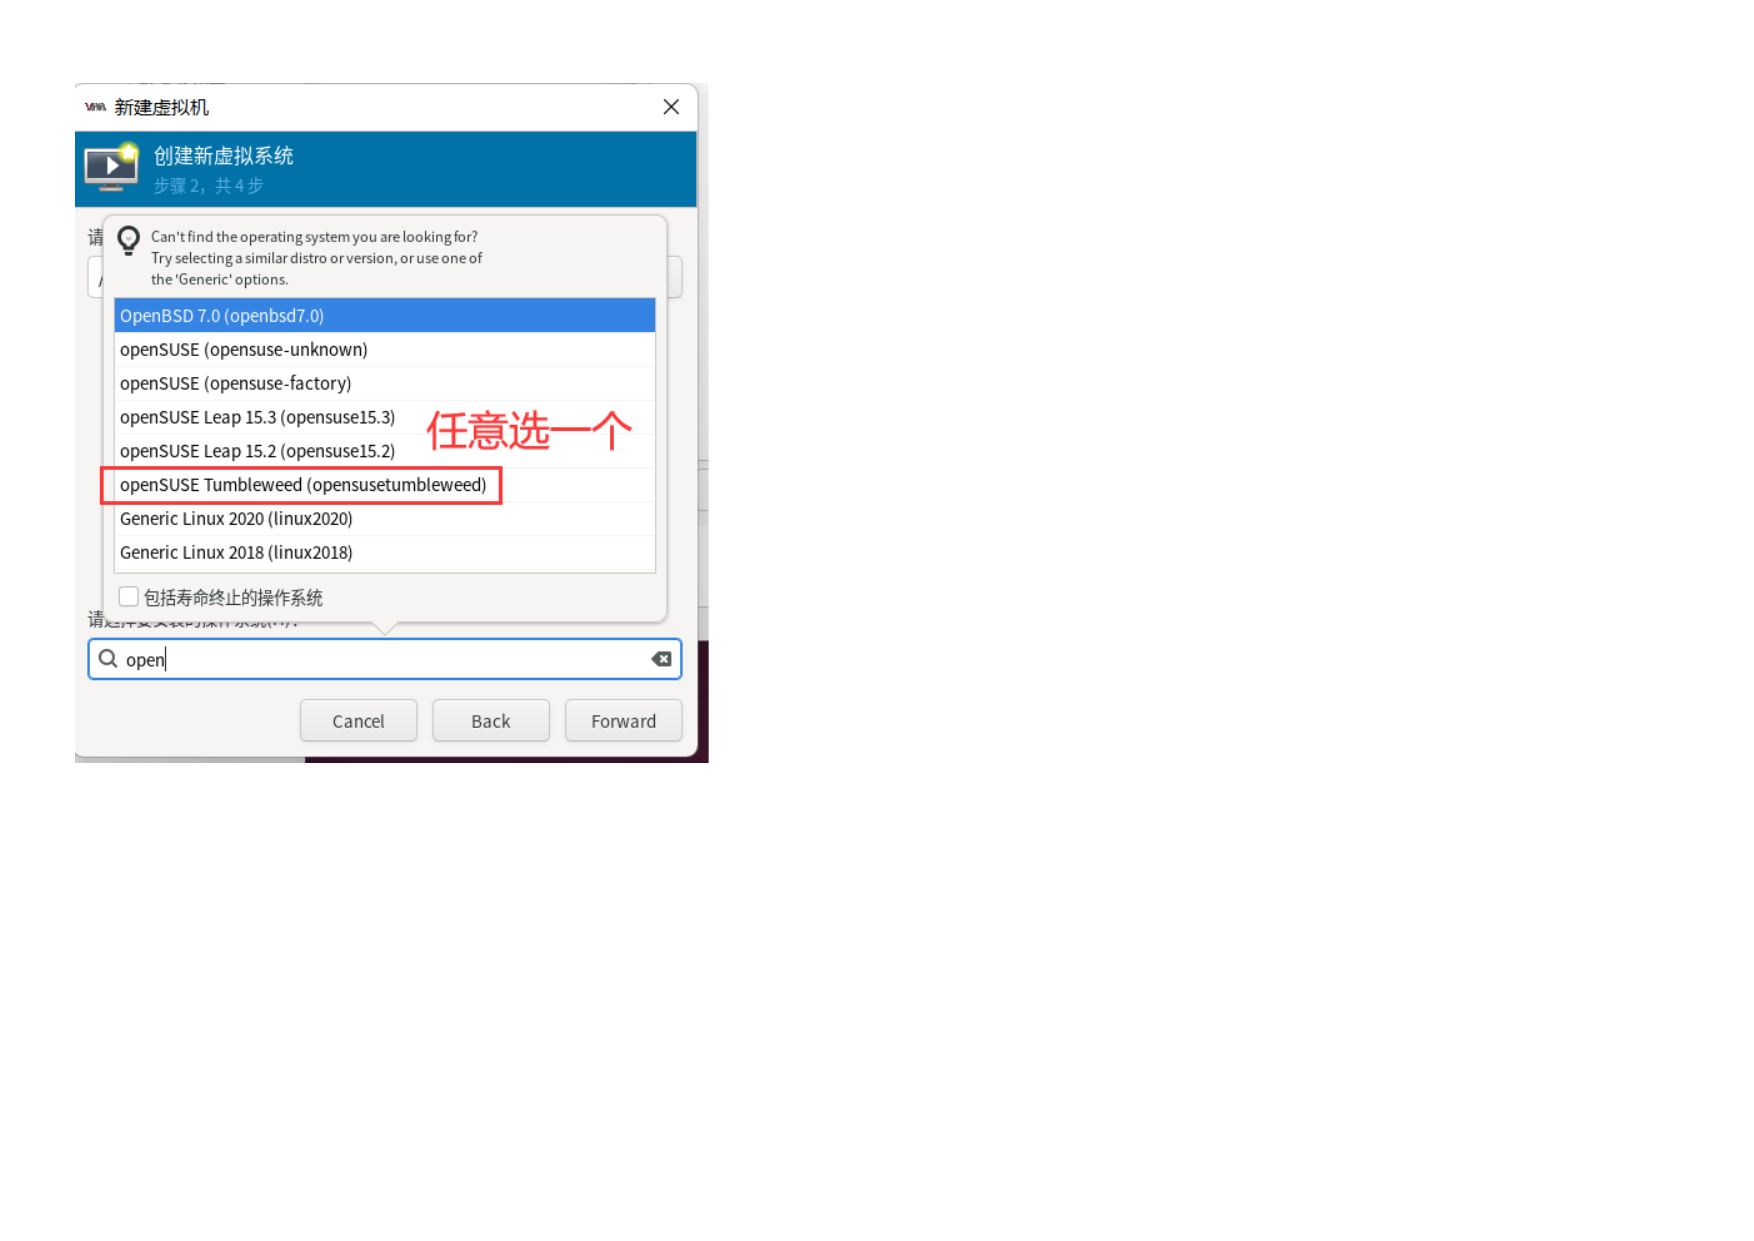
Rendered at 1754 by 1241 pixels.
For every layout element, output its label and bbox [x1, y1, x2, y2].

picture [84, 141, 139, 191]
picture [176, 146, 191, 164]
picture [155, 146, 172, 165]
picture [275, 146, 292, 164]
picture [235, 146, 252, 165]
picture [75, 83, 709, 763]
picture [215, 146, 232, 164]
picture [256, 146, 269, 164]
picture [172, 179, 184, 192]
picture [195, 146, 212, 165]
